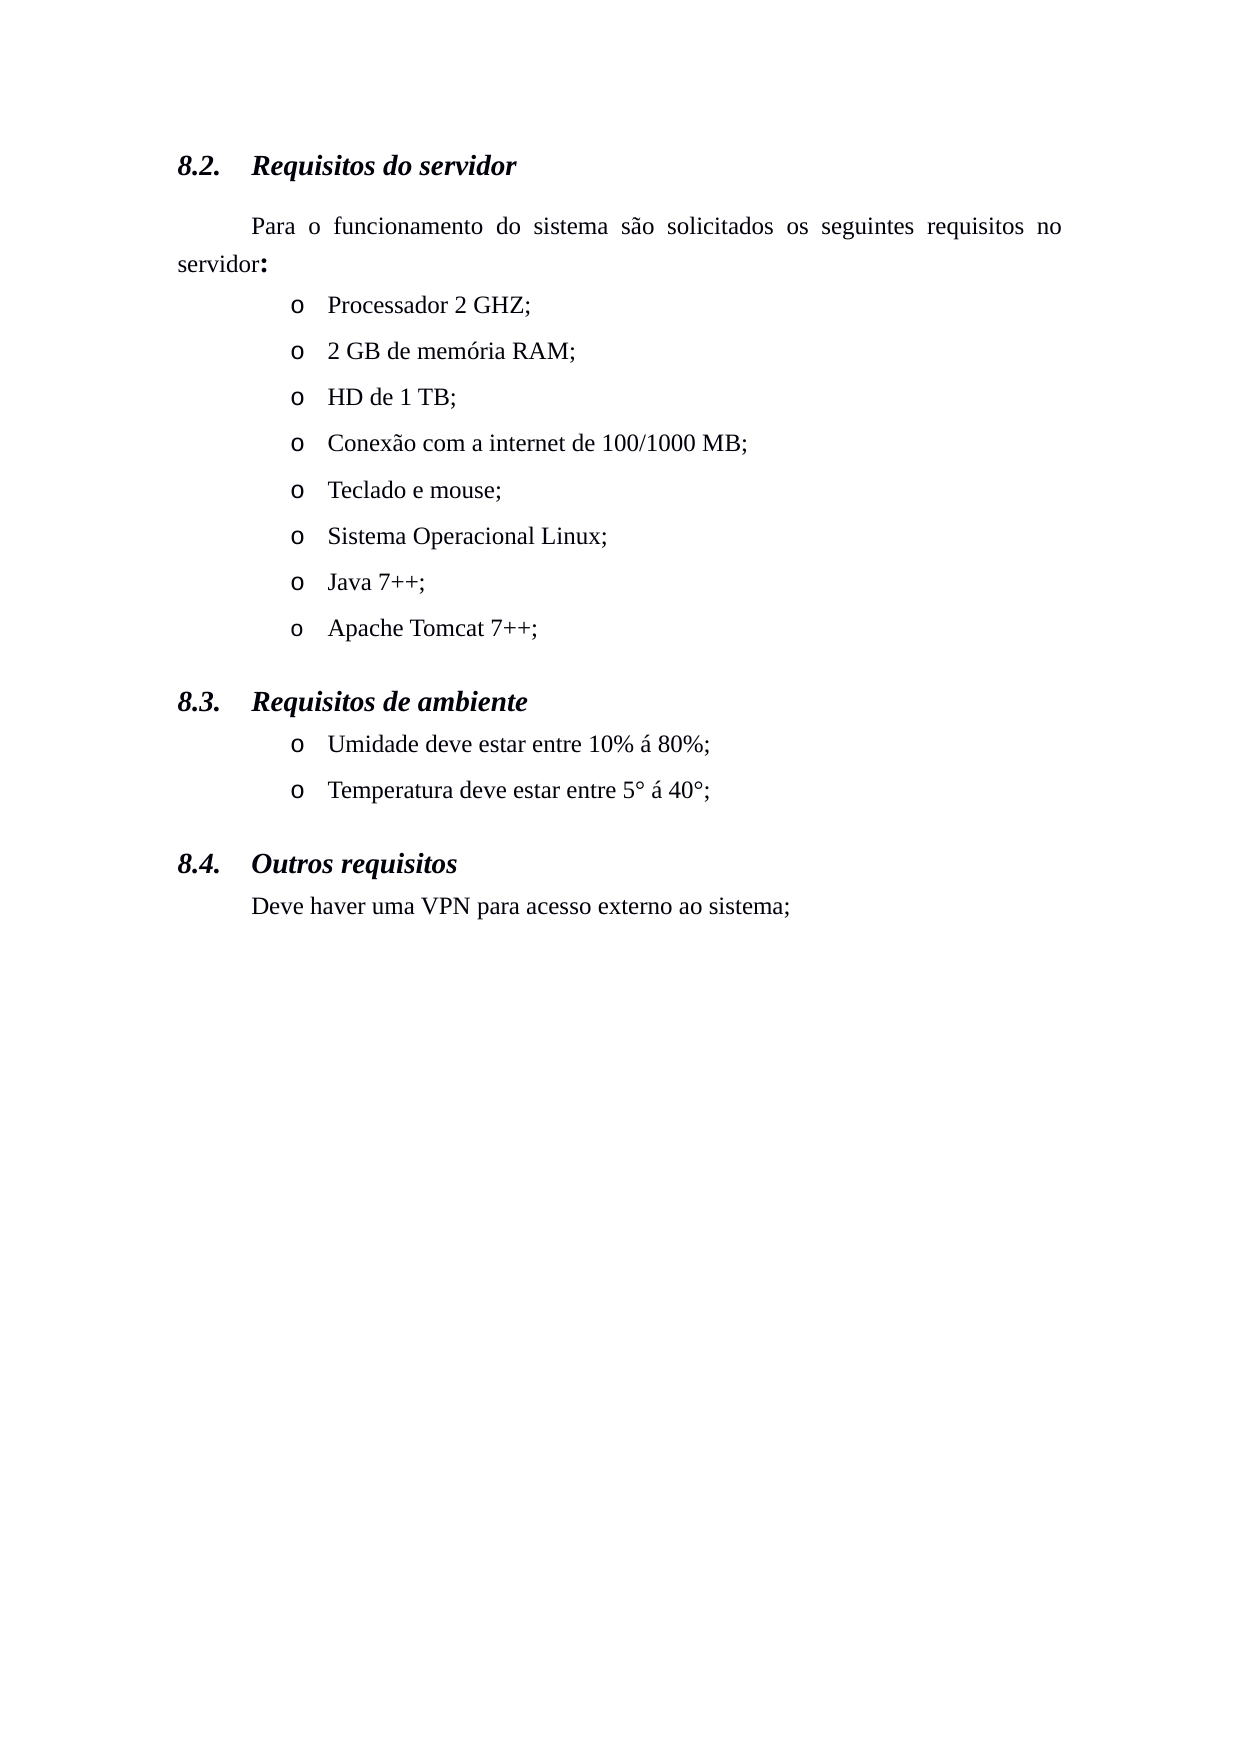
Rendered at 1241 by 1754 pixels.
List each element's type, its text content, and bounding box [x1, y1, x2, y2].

list 2 GB de memória RAM; [290, 336, 1063, 367]
list Teclado e mouse; [290, 475, 1063, 506]
list Temperatura deve estar entre 5° á 40°; [290, 775, 1063, 806]
text 8.3. Requisitos de ambiente [177, 684, 1063, 717]
list Umidade deve estar entre 10% á 80%; [290, 729, 1063, 759]
text 8.4. Outros requisitos [177, 846, 1063, 880]
text Para o funcionamento do sistema são solicitados os seguintes requisitos no servidor: [177, 211, 1063, 278]
list Sistema Operacional Linux; [290, 521, 1063, 552]
text Deve haver uma VPN para acesso externo ao sistema; [177, 891, 1063, 920]
list Java 7++; [290, 567, 1063, 598]
list HD de 1 TB; [290, 382, 1063, 413]
list Conexão com a internet de 100/1000 MB; [290, 428, 1063, 459]
list Apache Tomcat 7++; [290, 613, 1063, 644]
list Processador 2 GHZ; [290, 290, 1063, 321]
text 8.2. Requisitos do servidor [177, 148, 1063, 181]
